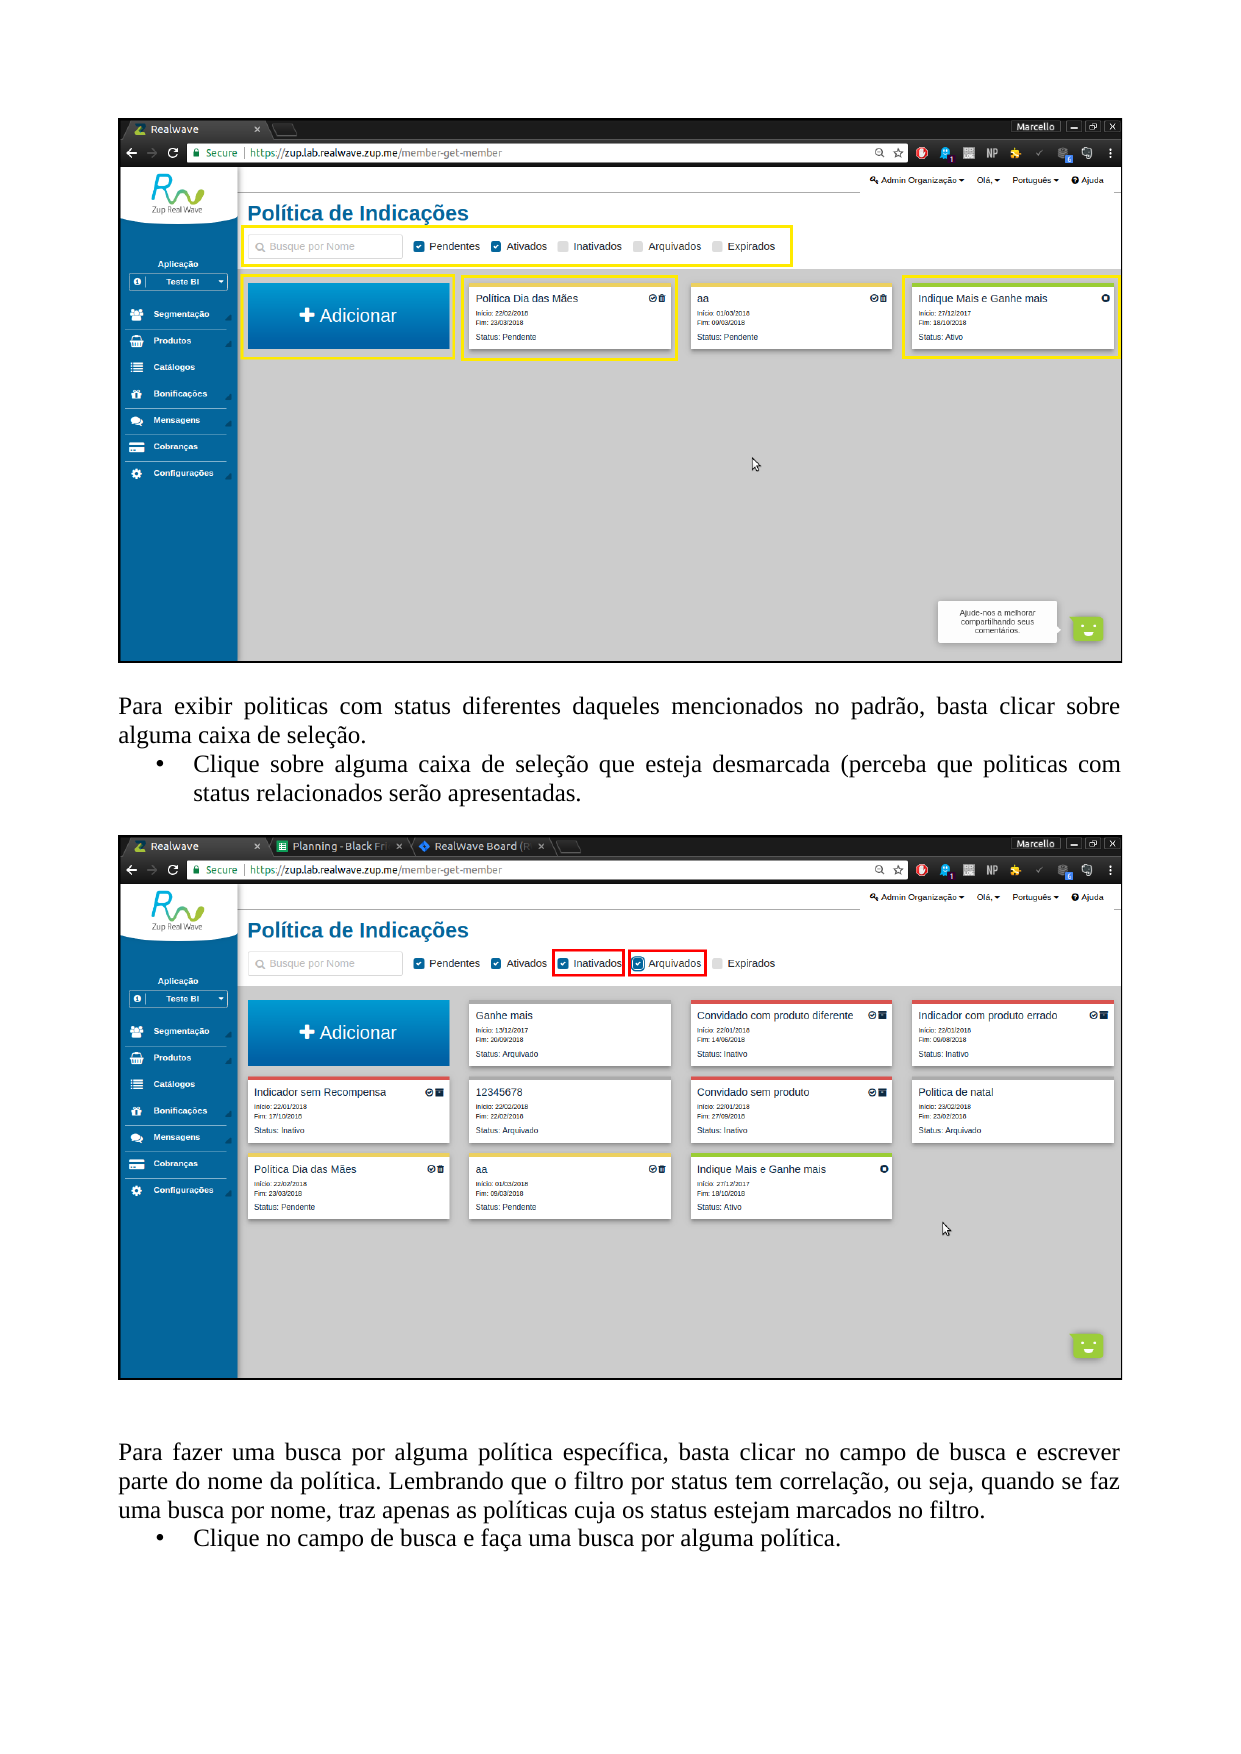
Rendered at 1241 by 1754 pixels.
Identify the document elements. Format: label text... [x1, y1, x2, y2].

text Para exibir politicas com status diferentes daqueles mencionados no padrão, basta clicar sobre alguma caixa de seleção. [118, 691, 1122, 749]
picture [118, 835, 1123, 1380]
text Para fazer uma busca por alguma política específica, basta clicar no campo de busca e escrever parte do nome da política. Lembrando que o filtro por status tem correlação, ou seja, quando se faz uma busca por nome, traz apenas as políticas cuja os status estejam marcados no filtro. [118, 1437, 1122, 1523]
list Clique sobre alguma caixa de seleção que esteja desmarcada (perceba que politicas com status relacionados serão apresentadas. [156, 749, 1122, 806]
list Clique no campo de busca e faça uma busca por alguma política. [156, 1523, 1122, 1552]
picture [118, 118, 1123, 663]
